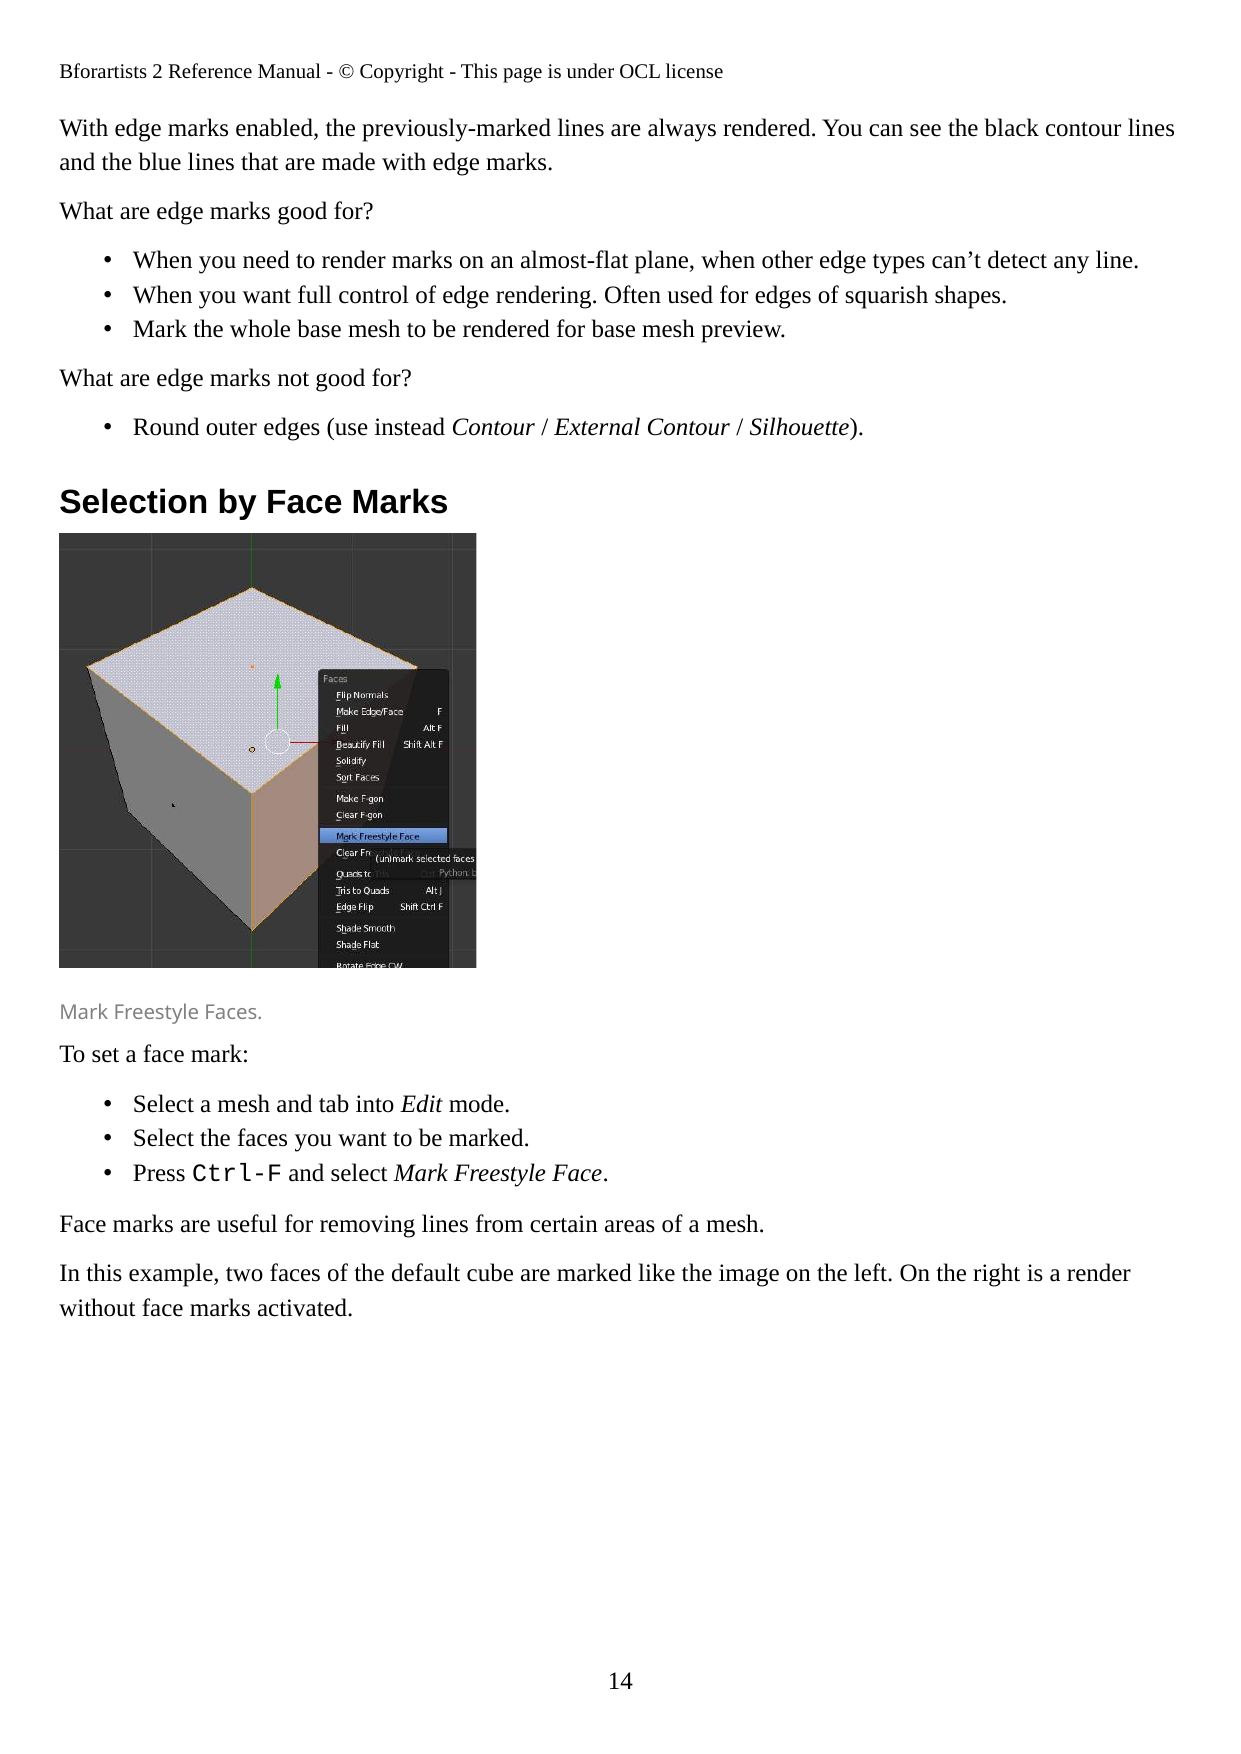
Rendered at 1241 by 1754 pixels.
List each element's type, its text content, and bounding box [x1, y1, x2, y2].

text Mark Freestyle Faces. [59, 994, 1181, 1025]
list When you want full control of edge rendering. Often used for edges of squarish shapes. [103, 280, 1181, 308]
list Round outer edges (use instead Contour / External Contour / Silhouette). [103, 412, 1181, 441]
text With edge marks enabled, the previously-marked lines are always rendered. You can see the black contour lines and the blue lines that are made with edge marks. [59, 113, 1181, 176]
subtitle Selection by Face Marks [59, 482, 1181, 521]
list When you need to render marks on an almost-flat plane, when other edge types can’t detect any line. [103, 245, 1181, 274]
list Select a mesh and tab into Edit mode. [103, 1089, 1181, 1117]
text To set a face mark: [59, 1039, 1181, 1068]
list Mark the whole base mesh to be rendered for base mesh preview. [103, 314, 1181, 343]
text What are edge marks good for? [59, 196, 1181, 225]
list Press Ctrl-F and select Mark Freestyle Face. [103, 1158, 1181, 1188]
picture [59, 533, 477, 968]
text What are edge marks not good for? [59, 363, 1181, 392]
text In this example, two faces of the default cube are marked like the image on the left. On the right is a render without face marks activated. [59, 1258, 1181, 1321]
list Select the faces you want to be marked. [103, 1123, 1181, 1152]
text Face marks are useful for removing lines from certain areas of a mesh. [59, 1209, 1181, 1238]
